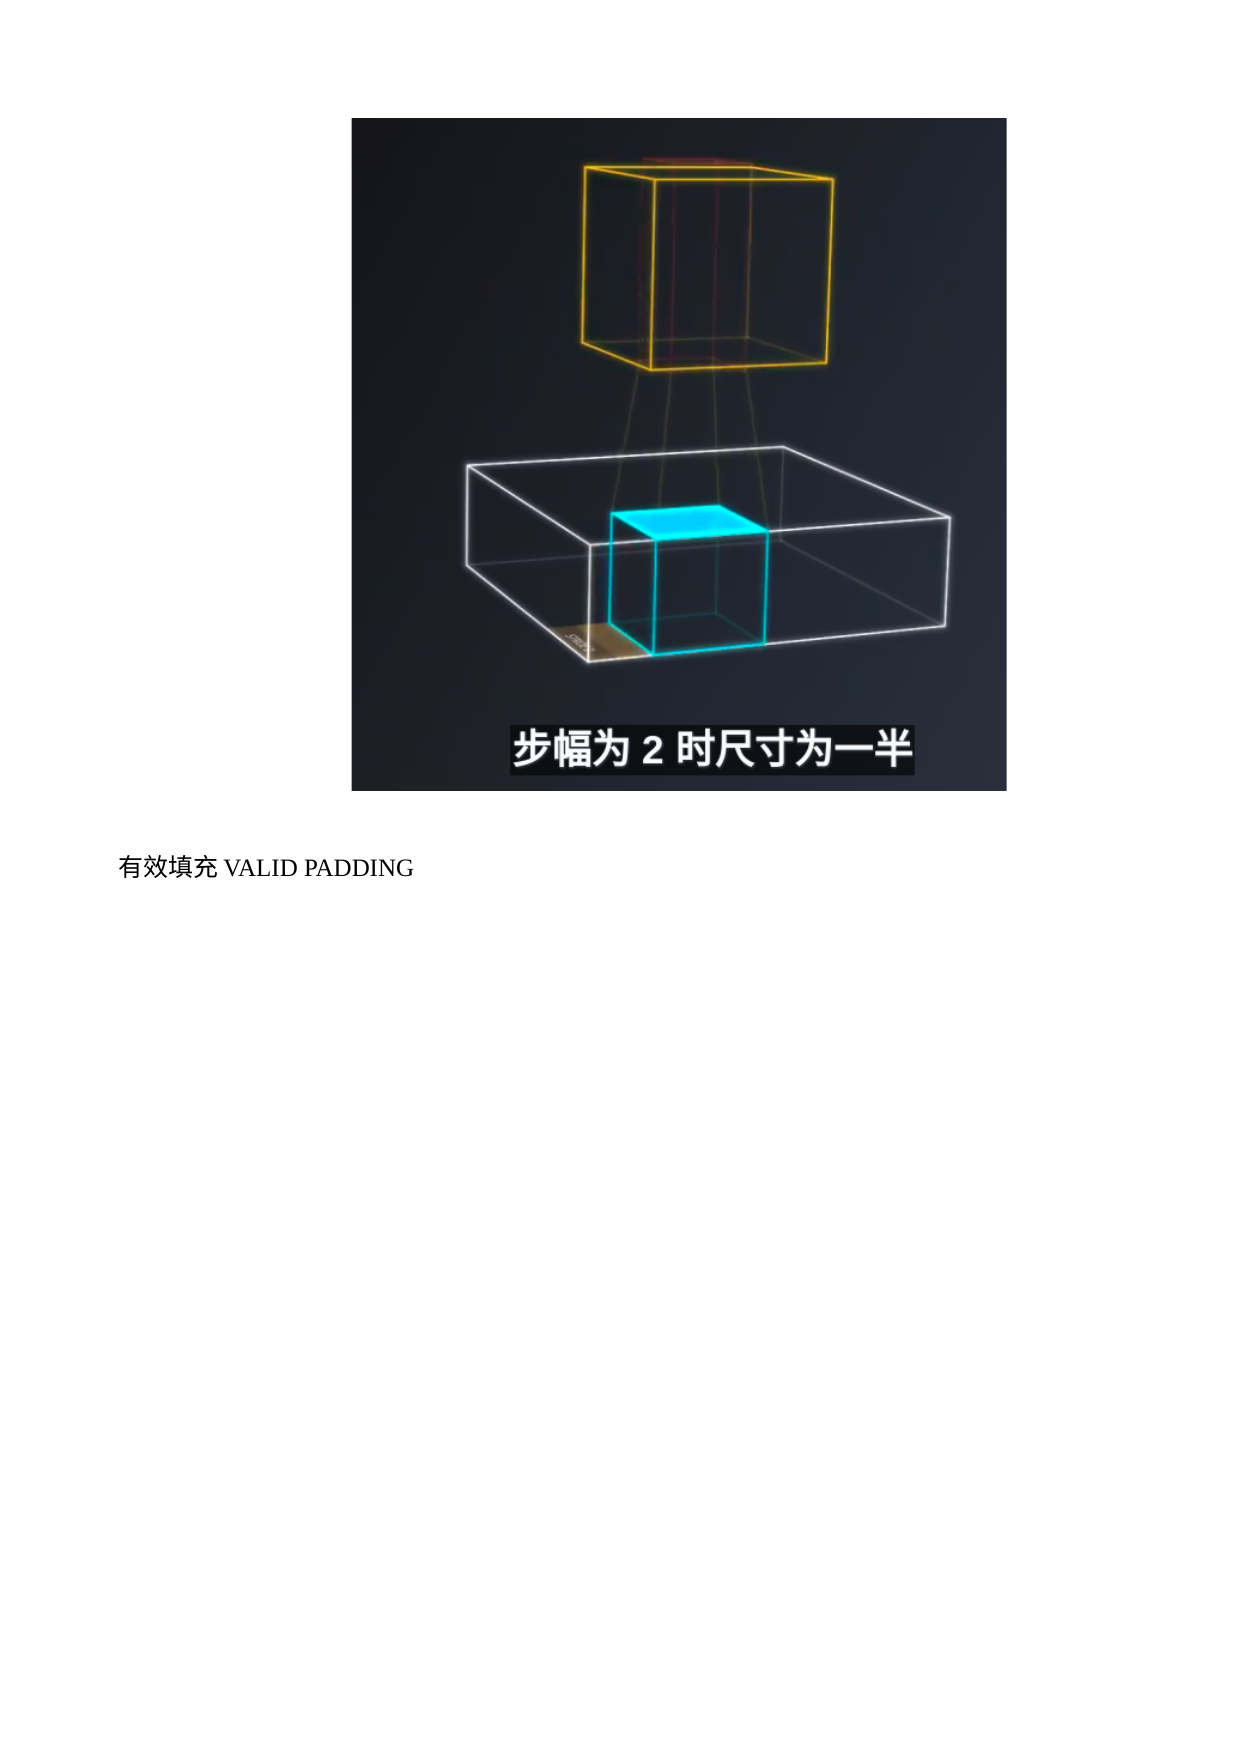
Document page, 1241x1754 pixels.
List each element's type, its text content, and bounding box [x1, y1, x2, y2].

text 有效填充VALID PADDING [118, 848, 1122, 884]
